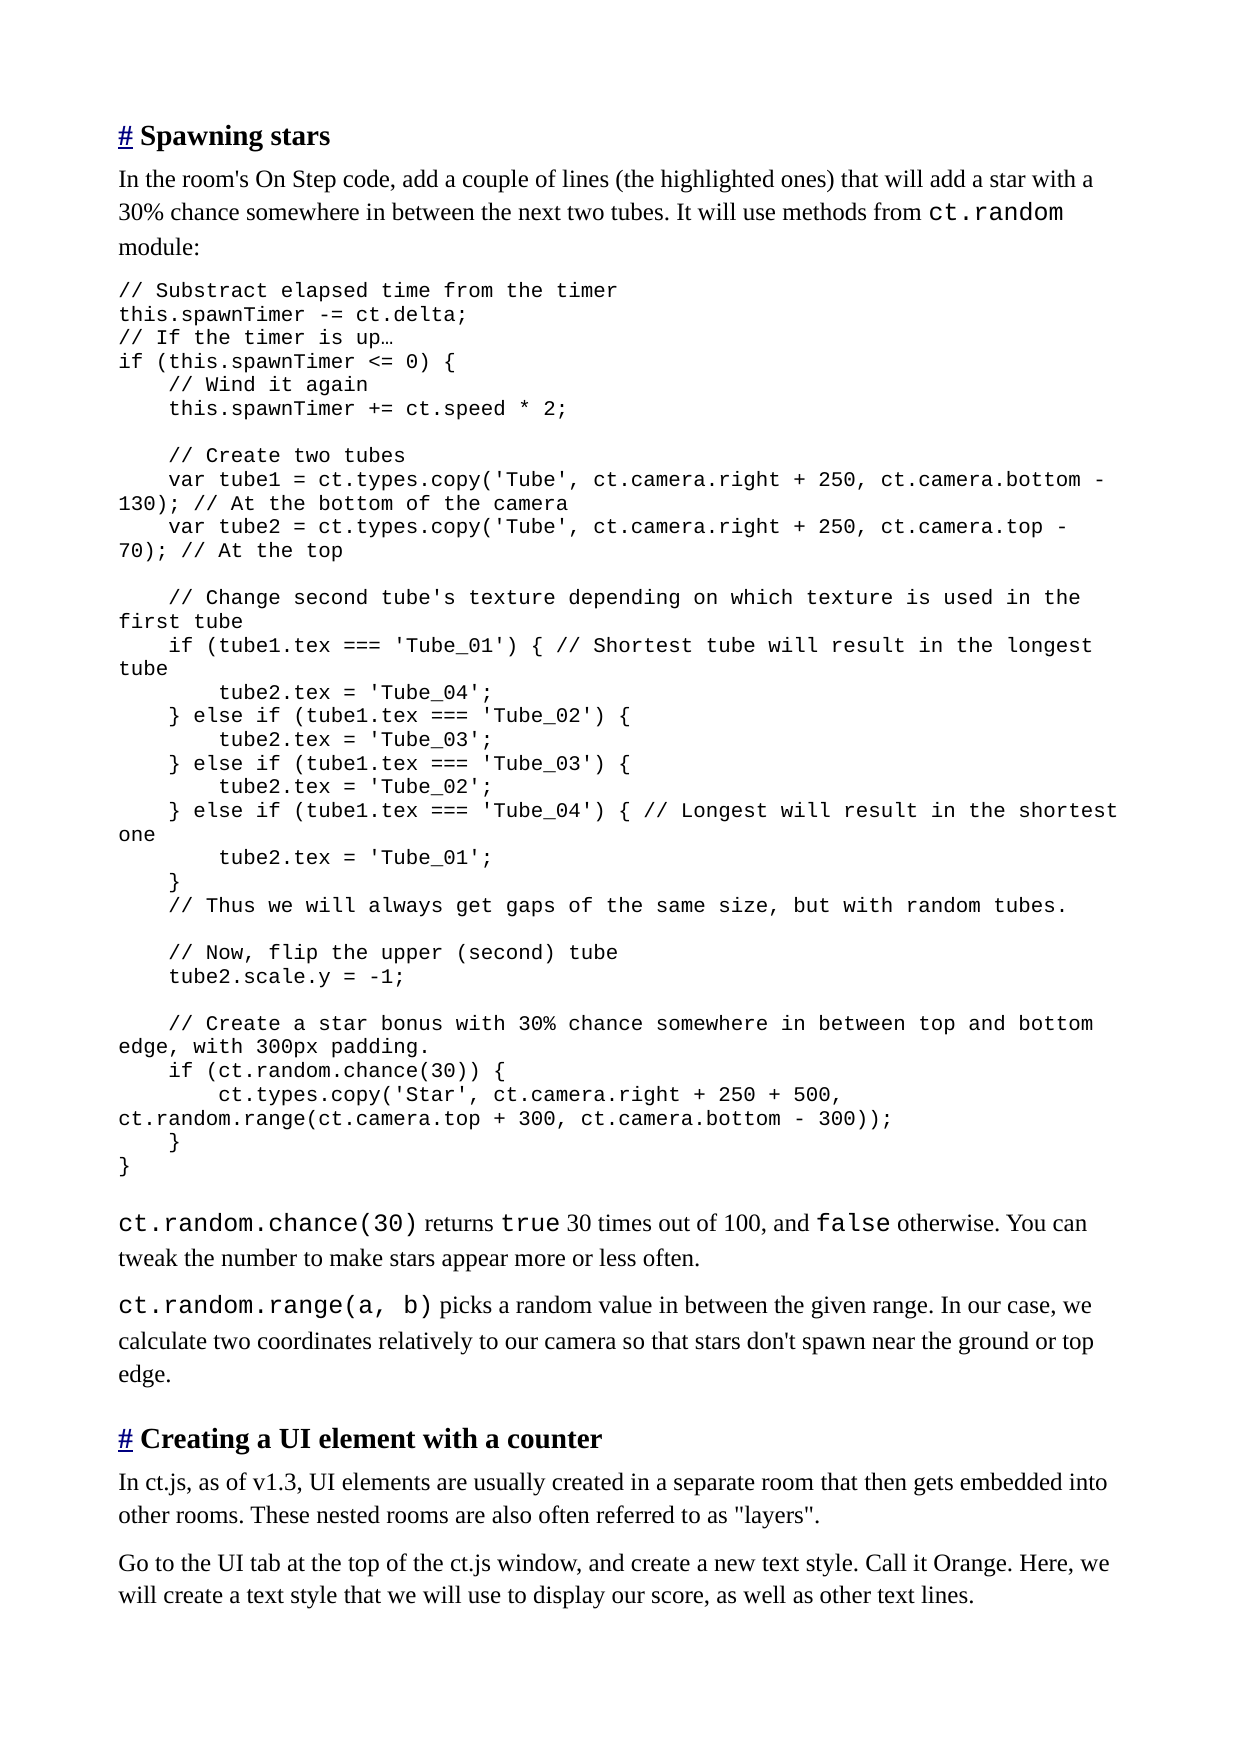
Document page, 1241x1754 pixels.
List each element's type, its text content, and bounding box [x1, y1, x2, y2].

text // Thus we will always get gaps of the same size, but with random tubes. [118, 895, 1122, 918]
text } else if (tube1.tex === 'Tube_04') { // Longest will result in the shortest one [118, 800, 1122, 847]
text var tube2 = ct.types.copy('Tube', ct.camera.right + 250, ct.camera.top - 70); // At the top [118, 516, 1122, 564]
text // Substract elapsed time from the timer [118, 280, 1122, 303]
text // Create two tubes [118, 445, 1122, 469]
text In ct.js, as of v1.3, UI elements are usually created in a separate room that then gets embedded into other rooms. These nested rooms are also often referred to as "layers". [118, 1467, 1122, 1529]
text tube2.tex = 'Tube_01'; [118, 847, 1122, 871]
text ct.random.range(a, b) picks a random value in between the given range. In our case, we calculate two coordinates relatively to our camera so that stars don't spawn near the ground or top edge. [118, 1291, 1122, 1387]
text ct.types.copy('Star', ct.camera.right + 250 + 500, ct.random.range(ct.camera.top + 300, ct.camera.bottom - 300)); [118, 1084, 1122, 1131]
subtitle # Spawning stars [118, 118, 1122, 152]
text this.spawnTimer += ct.speed * 2; [118, 398, 1122, 422]
text } [118, 1155, 1122, 1178]
text this.spawnTimer -= ct.delta; [118, 303, 1122, 327]
subtitle # Creating a UI element with a counter [118, 1421, 1122, 1454]
text } else if (tube1.tex === 'Tube_03') { [118, 753, 1122, 776]
text Go to the UI tab at the top of the ct.js window, and create a new text style. Call it Orange. Here, we will create a text style that we will use to display our score, as well as other text lines. [118, 1548, 1122, 1609]
text tube2.tex = 'Tube_04'; [118, 682, 1122, 706]
text tube2.tex = 'Tube_03'; [118, 729, 1122, 753]
text tube2.scale.y = -1; [118, 966, 1122, 989]
text // Create a star bonus with 30% chance somewhere in between top and bottom edge, with 300px padding. [118, 1013, 1122, 1060]
text // If the timer is up… [118, 327, 1122, 351]
text } [118, 871, 1122, 895]
text var tube1 = ct.types.copy('Tube', ct.camera.right + 250, ct.camera.bottom - 130); // At the bottom of the camera [118, 469, 1122, 516]
text if (this.spawnTimer <= 0) { [118, 351, 1122, 374]
text } [118, 1131, 1122, 1155]
text In the room's On Step code, add a couple of lines (the highlighted ones) that will add a star with a 30% chance somewhere in between the next two tubes. It will use methods from ct.random module: [118, 164, 1122, 261]
text ct.random.chance(30) returns true 30 times out of 100, and false otherwise. You can tweak the number to make stars appear more or less often. [118, 1208, 1122, 1272]
text } else if (tube1.tex === 'Tube_02') { [118, 706, 1122, 729]
text // Now, flip the upper (second) tube [118, 942, 1122, 966]
text if (ct.random.chance(30)) { [118, 1060, 1122, 1084]
text // Wind it again [118, 374, 1122, 398]
text tube2.tex = 'Tube_02'; [118, 776, 1122, 800]
text // Change second tube's texture depending on which texture is used in the first tube [118, 587, 1122, 634]
text if (tube1.tex === 'Tube_01') { // Shortest tube will result in the longest tube [118, 634, 1122, 682]
